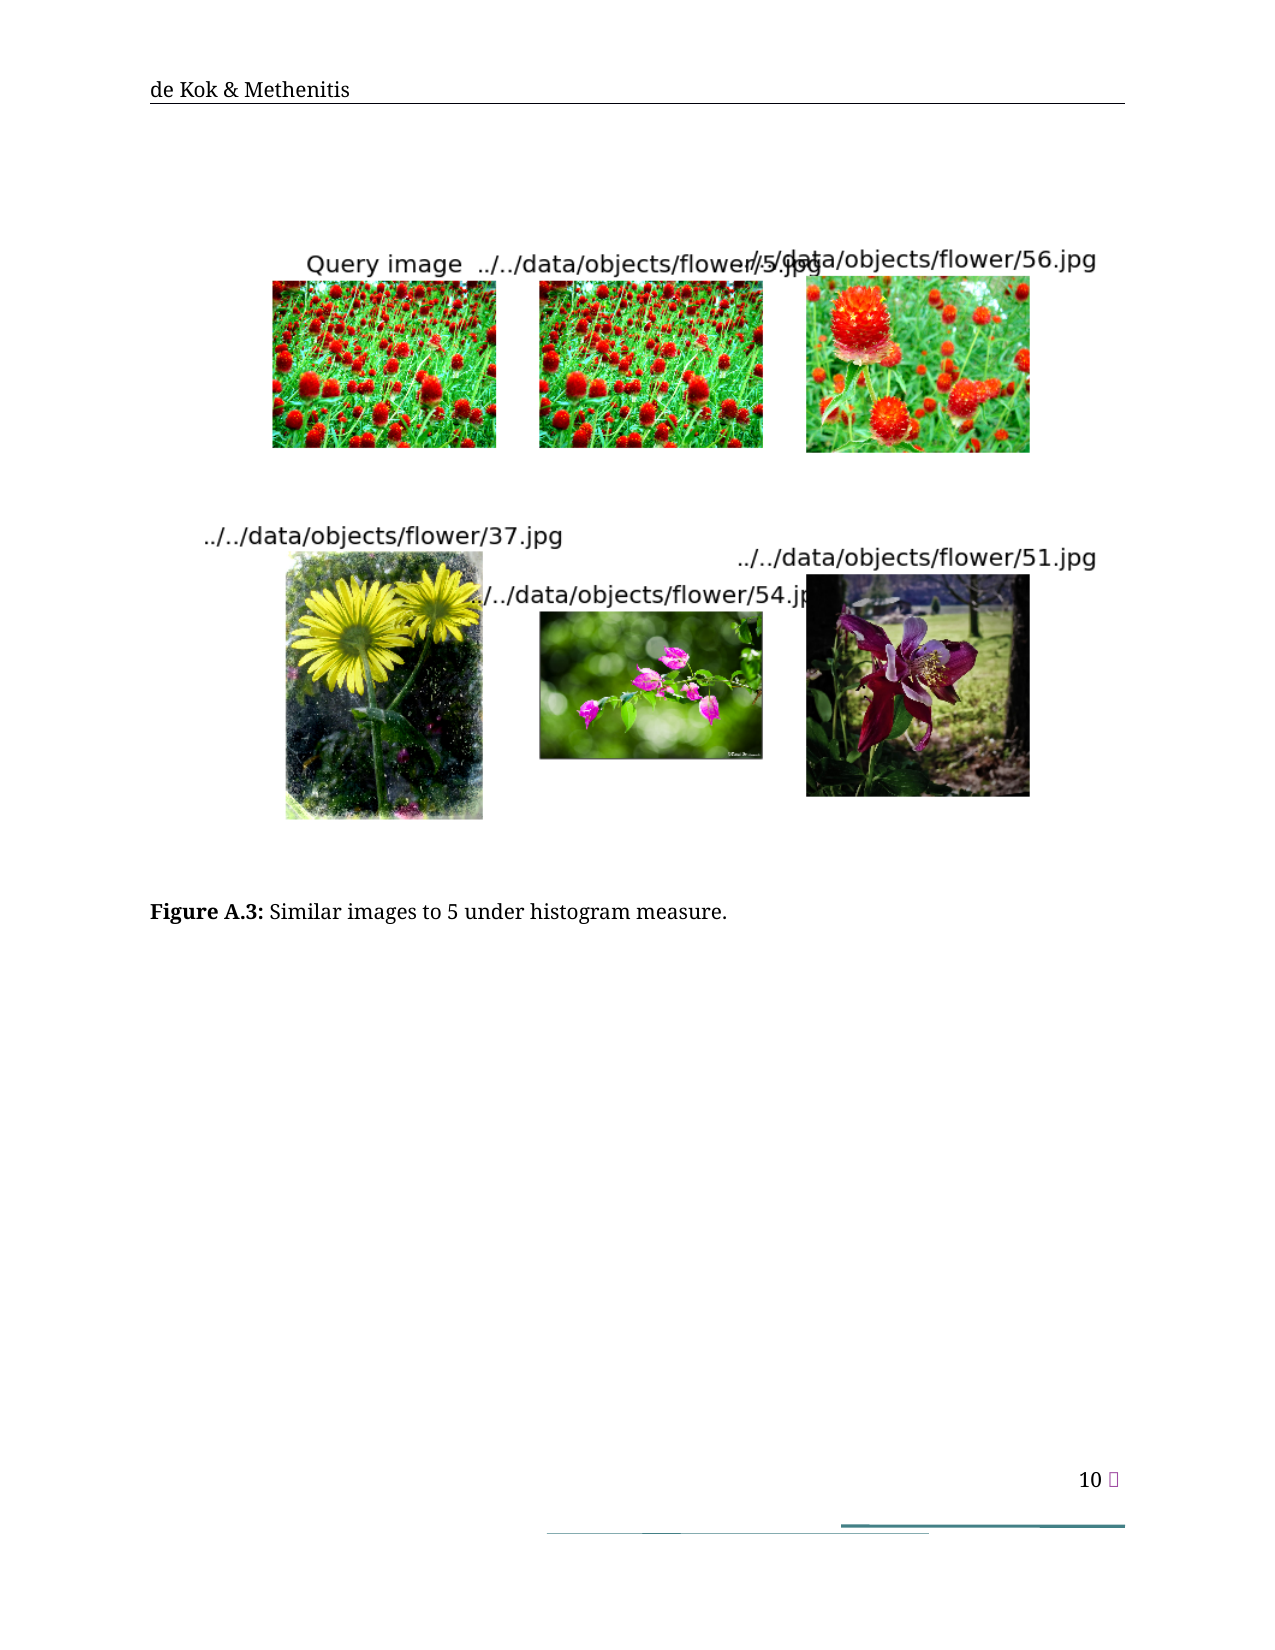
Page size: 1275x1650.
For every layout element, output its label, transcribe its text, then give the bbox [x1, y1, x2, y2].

picture [150, 157, 1125, 893]
text Figure A.3: Similar images to 5 under histogram measure. [150, 893, 1125, 925]
